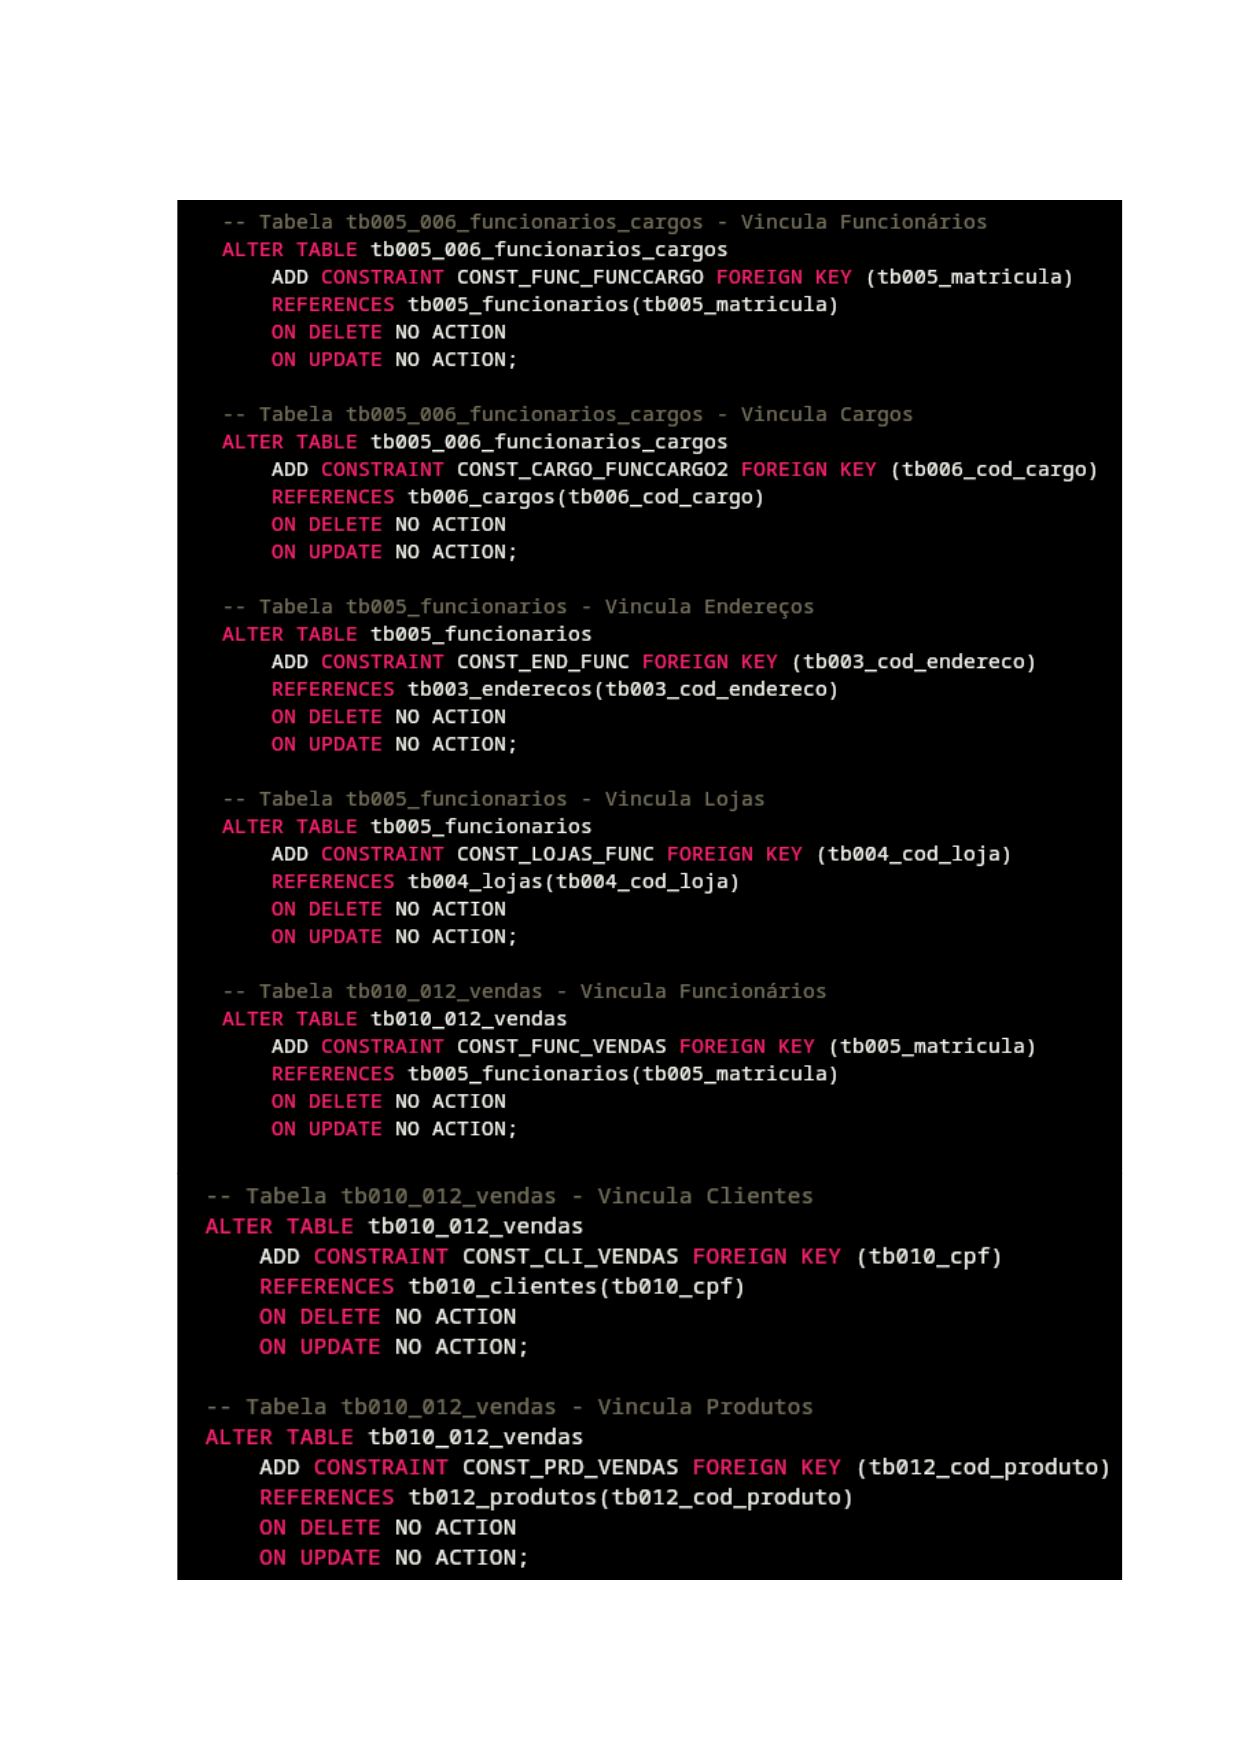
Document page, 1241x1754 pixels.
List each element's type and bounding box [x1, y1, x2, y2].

picture [177, 200, 1123, 1580]
